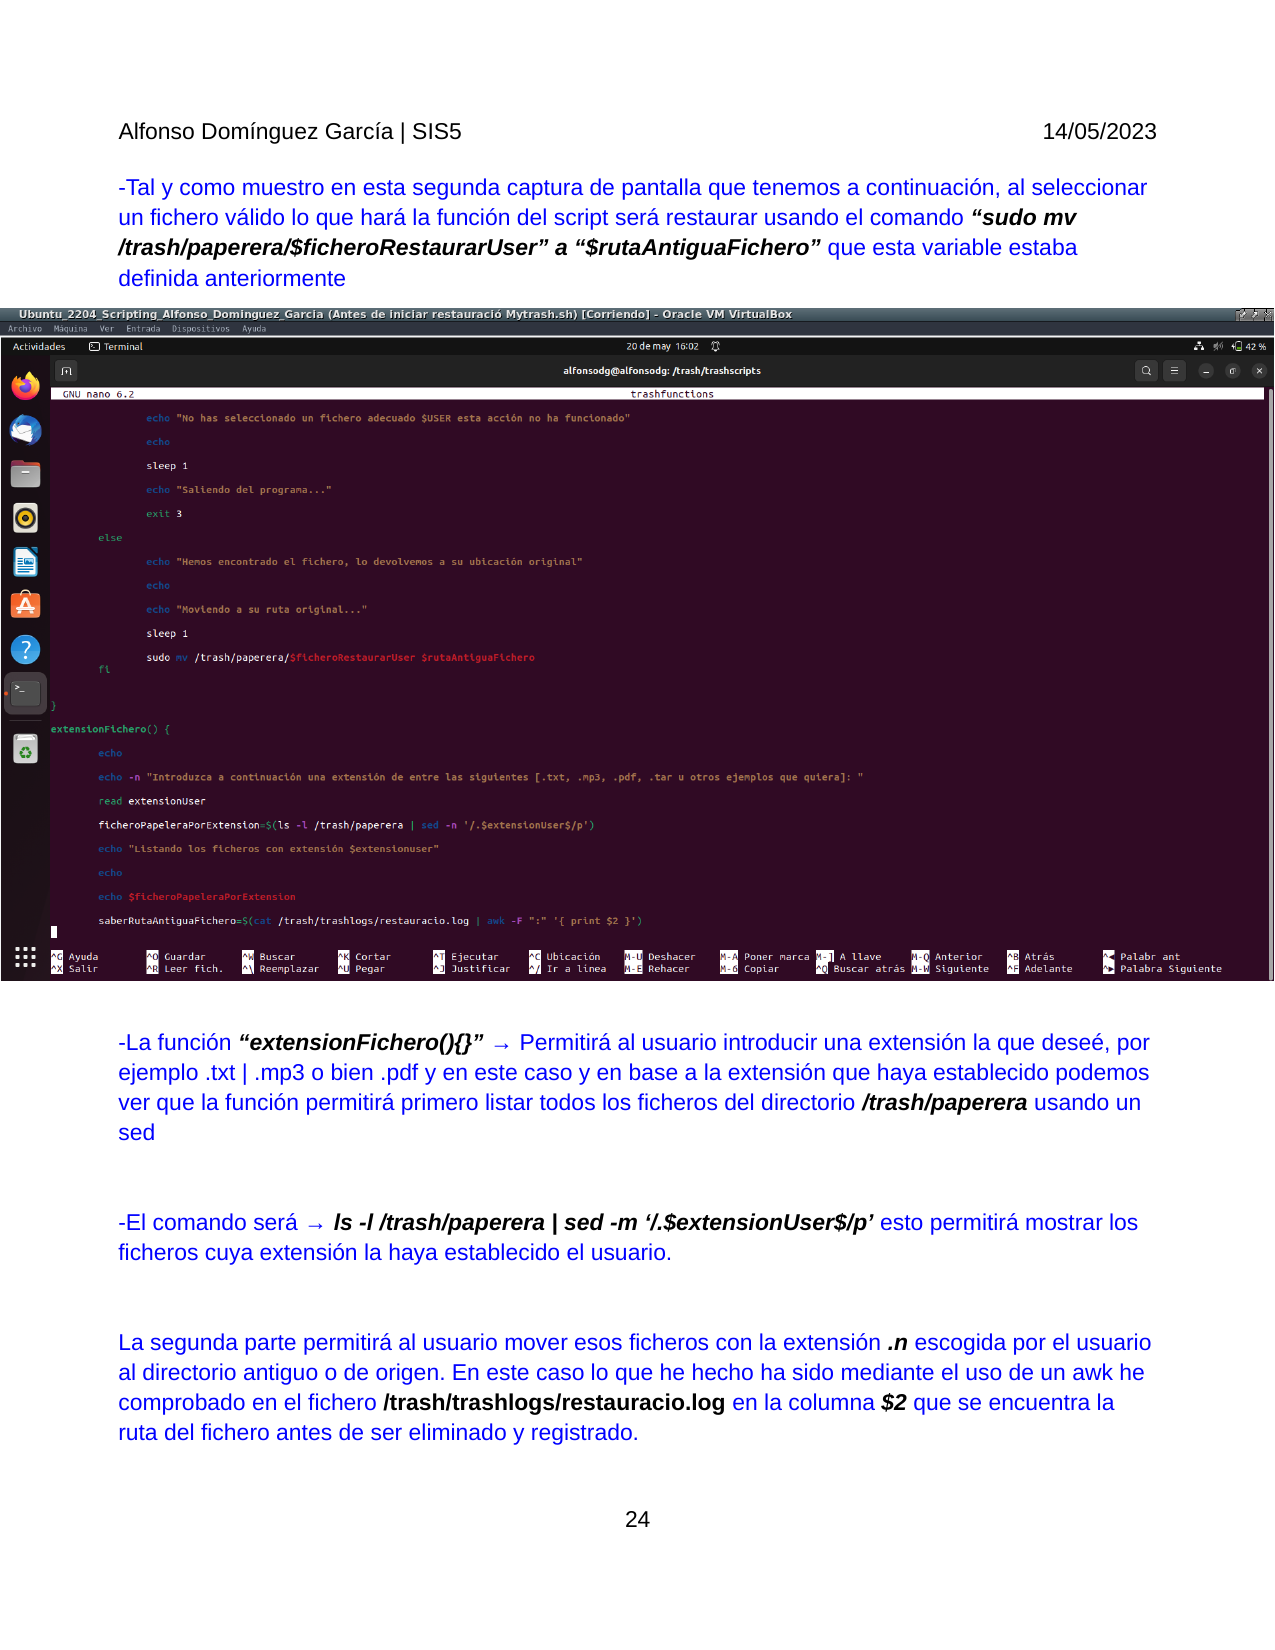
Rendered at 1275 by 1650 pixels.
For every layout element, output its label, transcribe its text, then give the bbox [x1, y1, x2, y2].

text -El comando será → ls -l /trash/paperera | sed -m ‘/.$extensionUser$/p’ esto permitirá mostrar los ficheros cuya extensión la haya establecido el usuario. [118, 1209, 1157, 1266]
text -La función “extensionFichero(){}” → Permitirá al usuario introducir una extensión la que deseé, por ejemplo .txt | .mp3 o bien .pdf y en este caso y en base a la extensión que haya establecido podemos ver que la función permitirá primero listar todos los ficheros del directorio /trash/paperera usando un sed [118, 1029, 1157, 1146]
text La segunda parte permitirá al usuario mover esos ficheros con la extensión .n escogida por el usuario al directorio antiguo o de origen. En este caso lo que he hecho ha sido mediante el uso de un awk he comprobado en el fichero /trash/trashlogs/restauracio.log en la columna $2 que se encuentra la ruta del fichero antes de ser eliminado y registrado. [118, 1329, 1157, 1446]
picture [0, 308, 1274, 981]
text -Tal y como muestro en esta segunda captura de pantalla que tenemos a continuación, al seleccionar un fichero válido lo que hará la función del script será restaurar usando el comando “sudo mv /trash/paperera/$ficheroRestaurarUser” a “$rutaAntiguaFichero” que esta variable estaba definida anteriormente [118, 174, 1157, 291]
